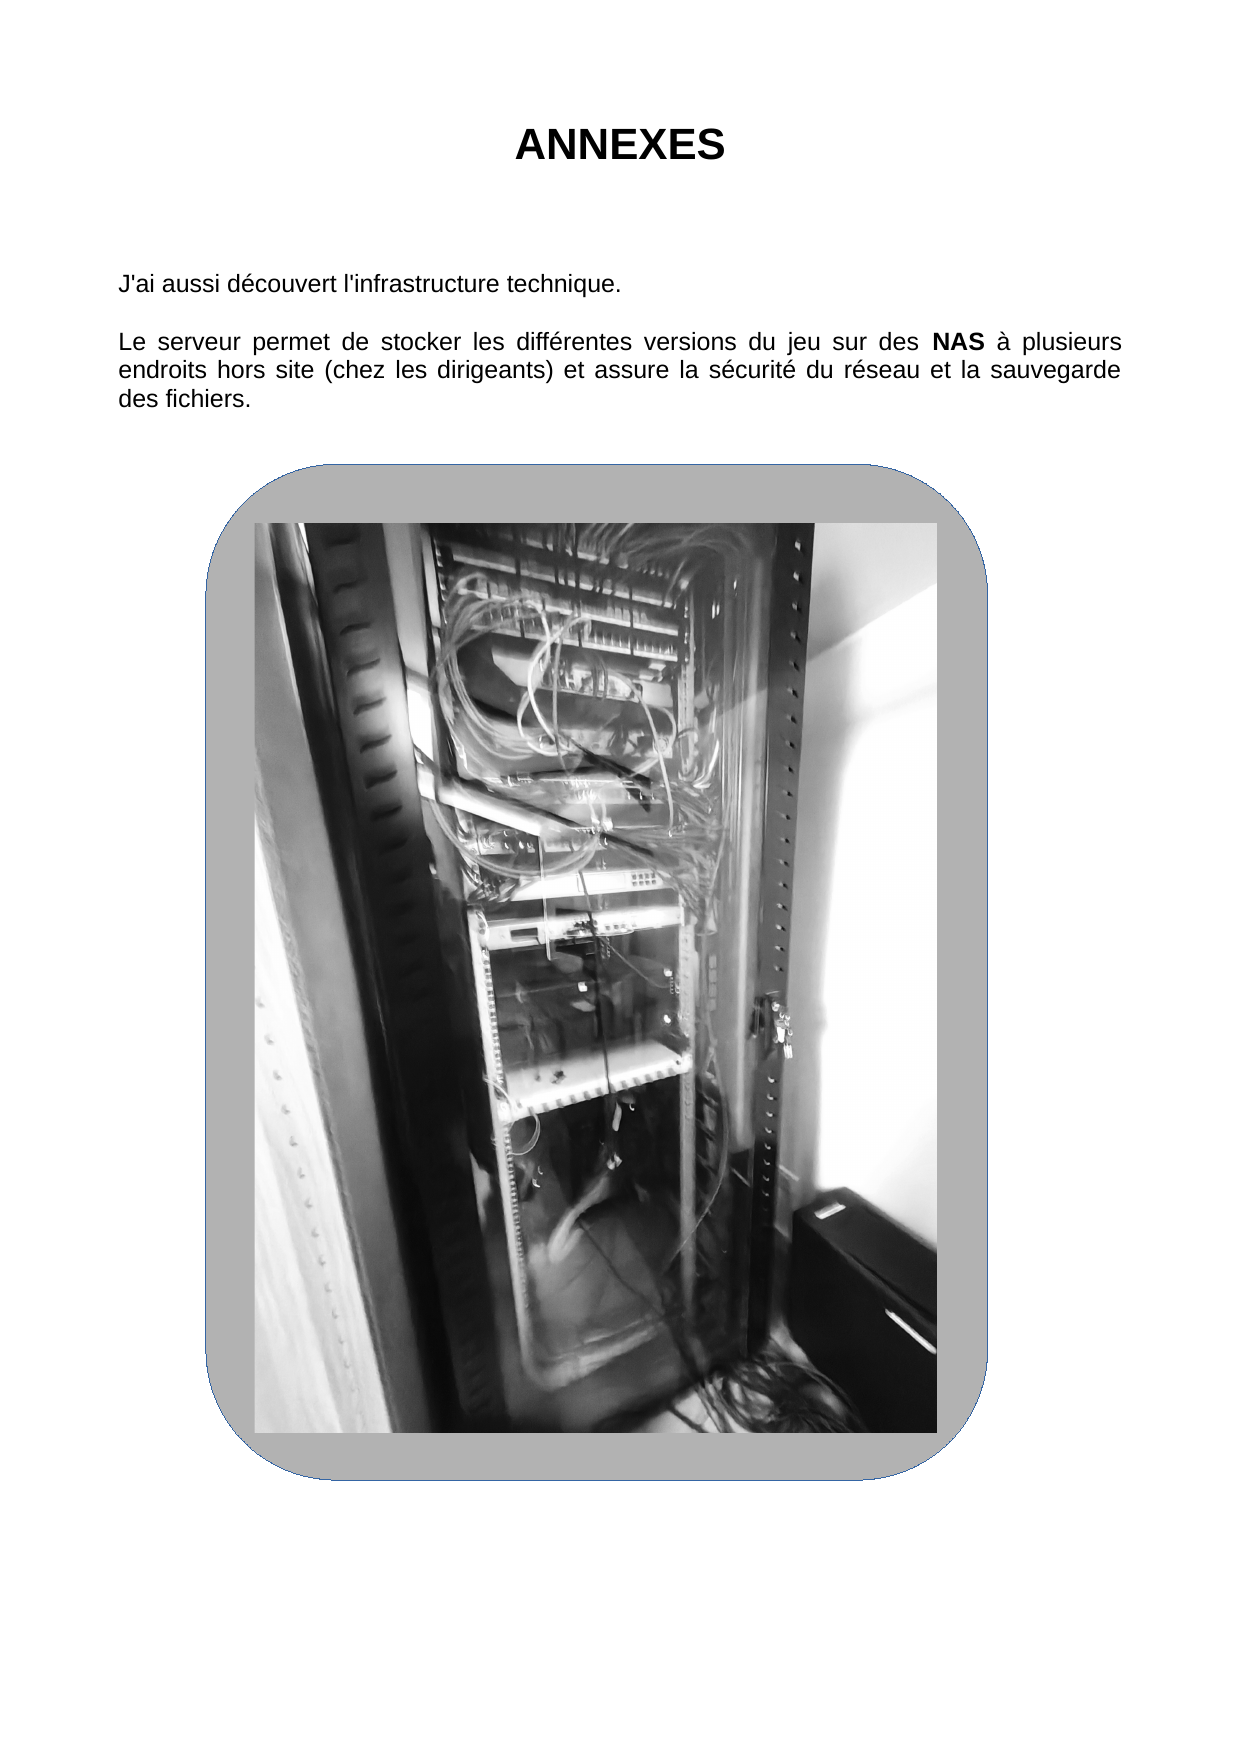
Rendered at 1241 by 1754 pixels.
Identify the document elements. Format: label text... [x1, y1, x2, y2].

text J'ai aussi découvert l'infrastructure technique. [118, 269, 1122, 298]
text ANNEXES [118, 118, 1122, 168]
text Le serveur permet de stocker les différentes versions du jeu sur des NAS à plusieurs endroits hors site (chez les dirigeants) et assure la sécurité du réseau et la sauvegarde des fichiers. [118, 327, 1122, 413]
